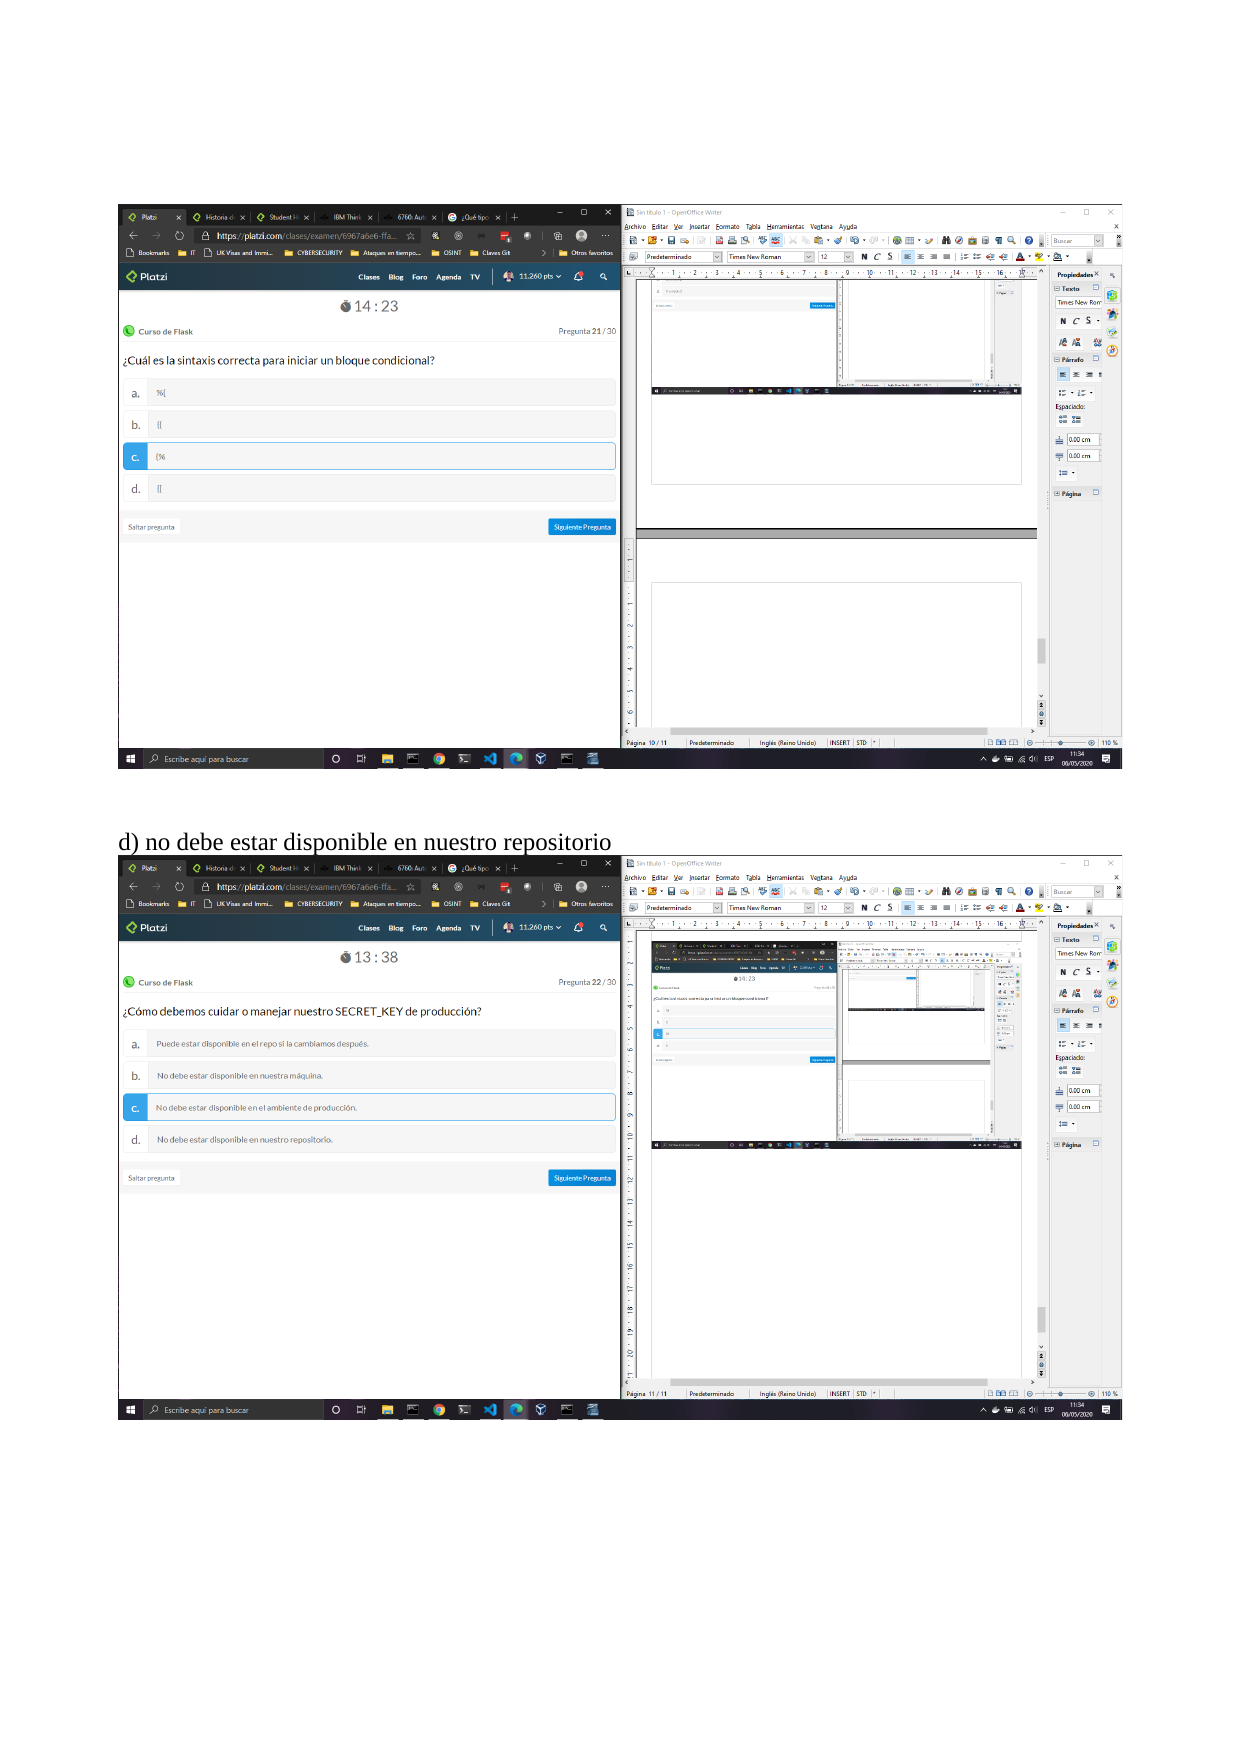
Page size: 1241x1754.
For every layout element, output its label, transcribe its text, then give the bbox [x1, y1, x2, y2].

picture [118, 204, 1123, 769]
text d) no debe estar disponible en nuestro repositorio [118, 827, 1122, 855]
picture [118, 855, 1123, 1420]
